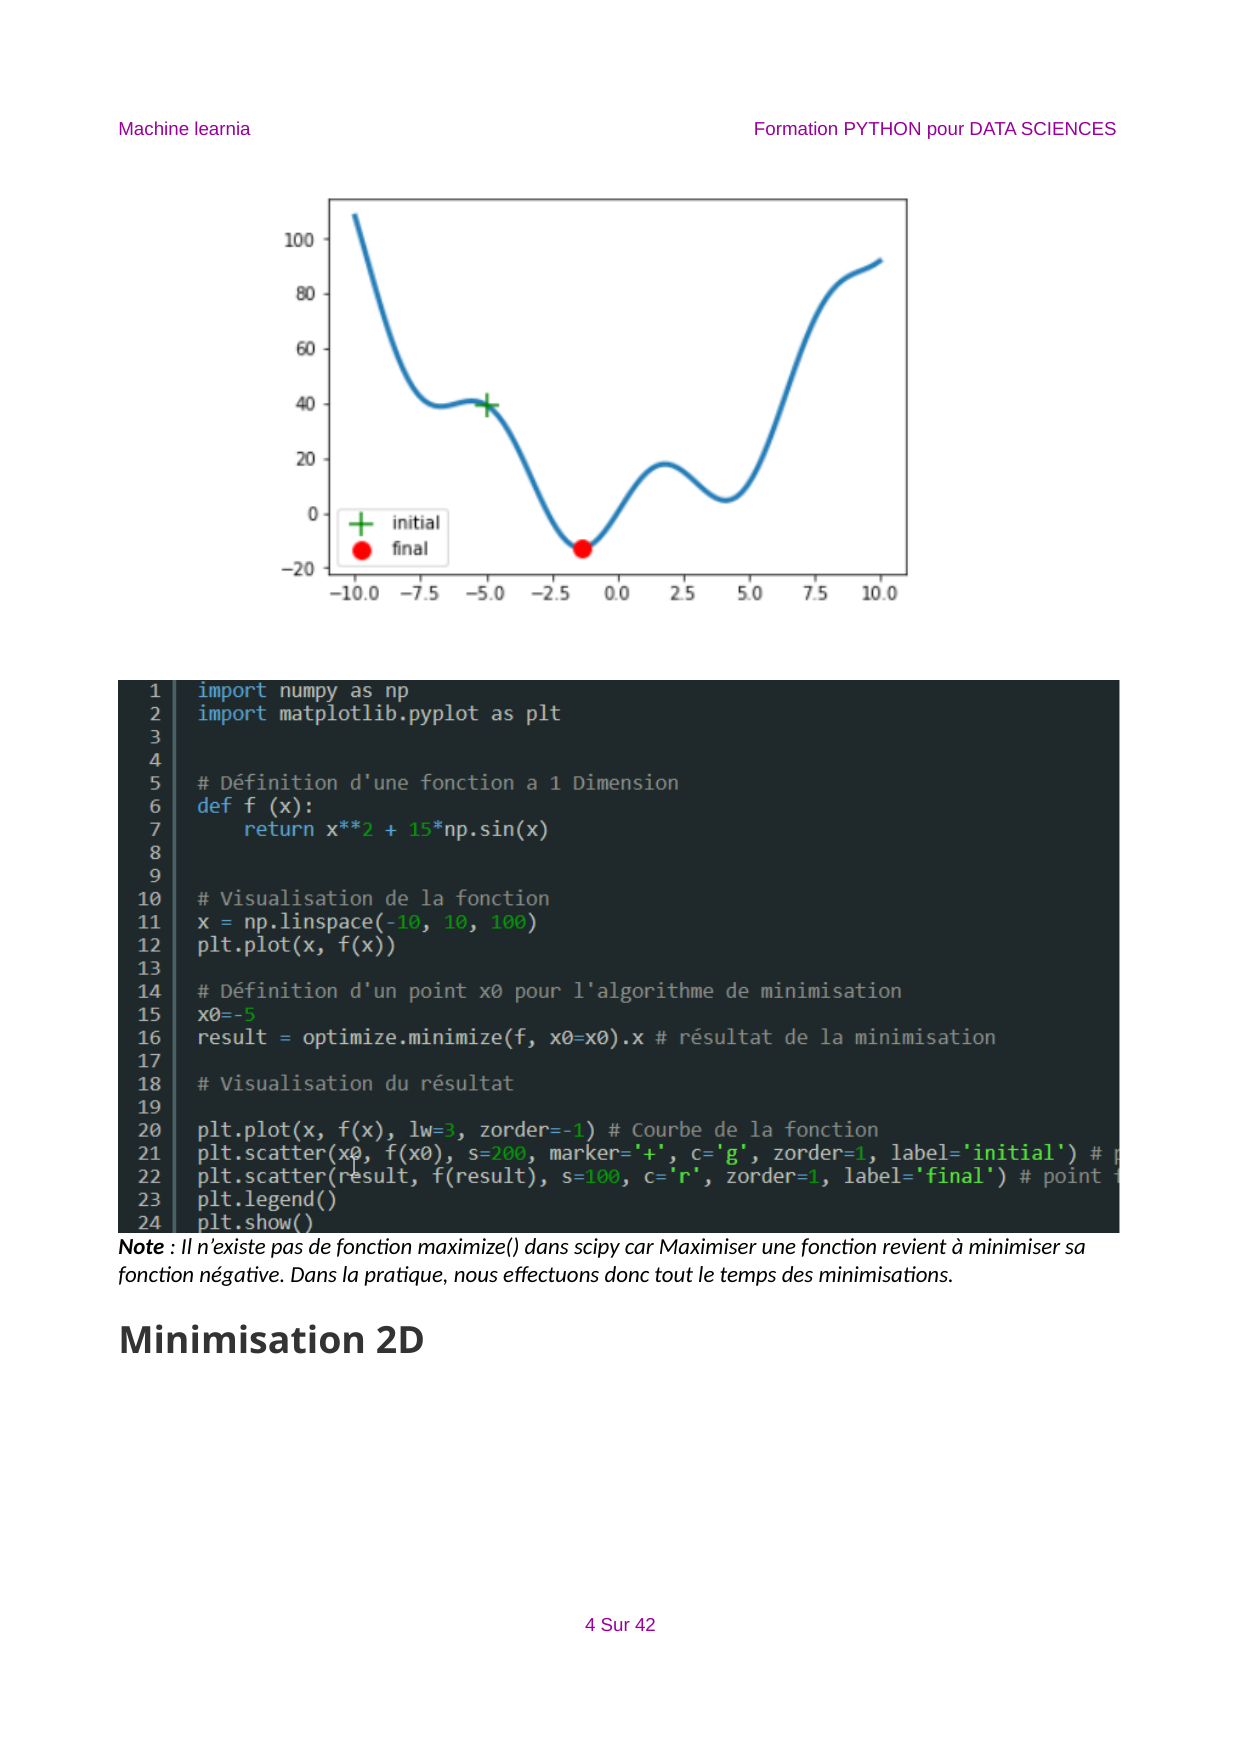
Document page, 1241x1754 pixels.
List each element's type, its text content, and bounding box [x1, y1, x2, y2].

subtitle Minimisation 2D [118, 1313, 1122, 1364]
text Note : Il n’existe pas de fonction maximize() dans scipy car Maximiser une fonction revient à minimiser sa fonction négative. Dans la pratique, nous effectuons donc tout le temps des minimisations. [118, 1233, 1122, 1288]
picture [271, 169, 969, 624]
picture [118, 680, 1122, 1233]
